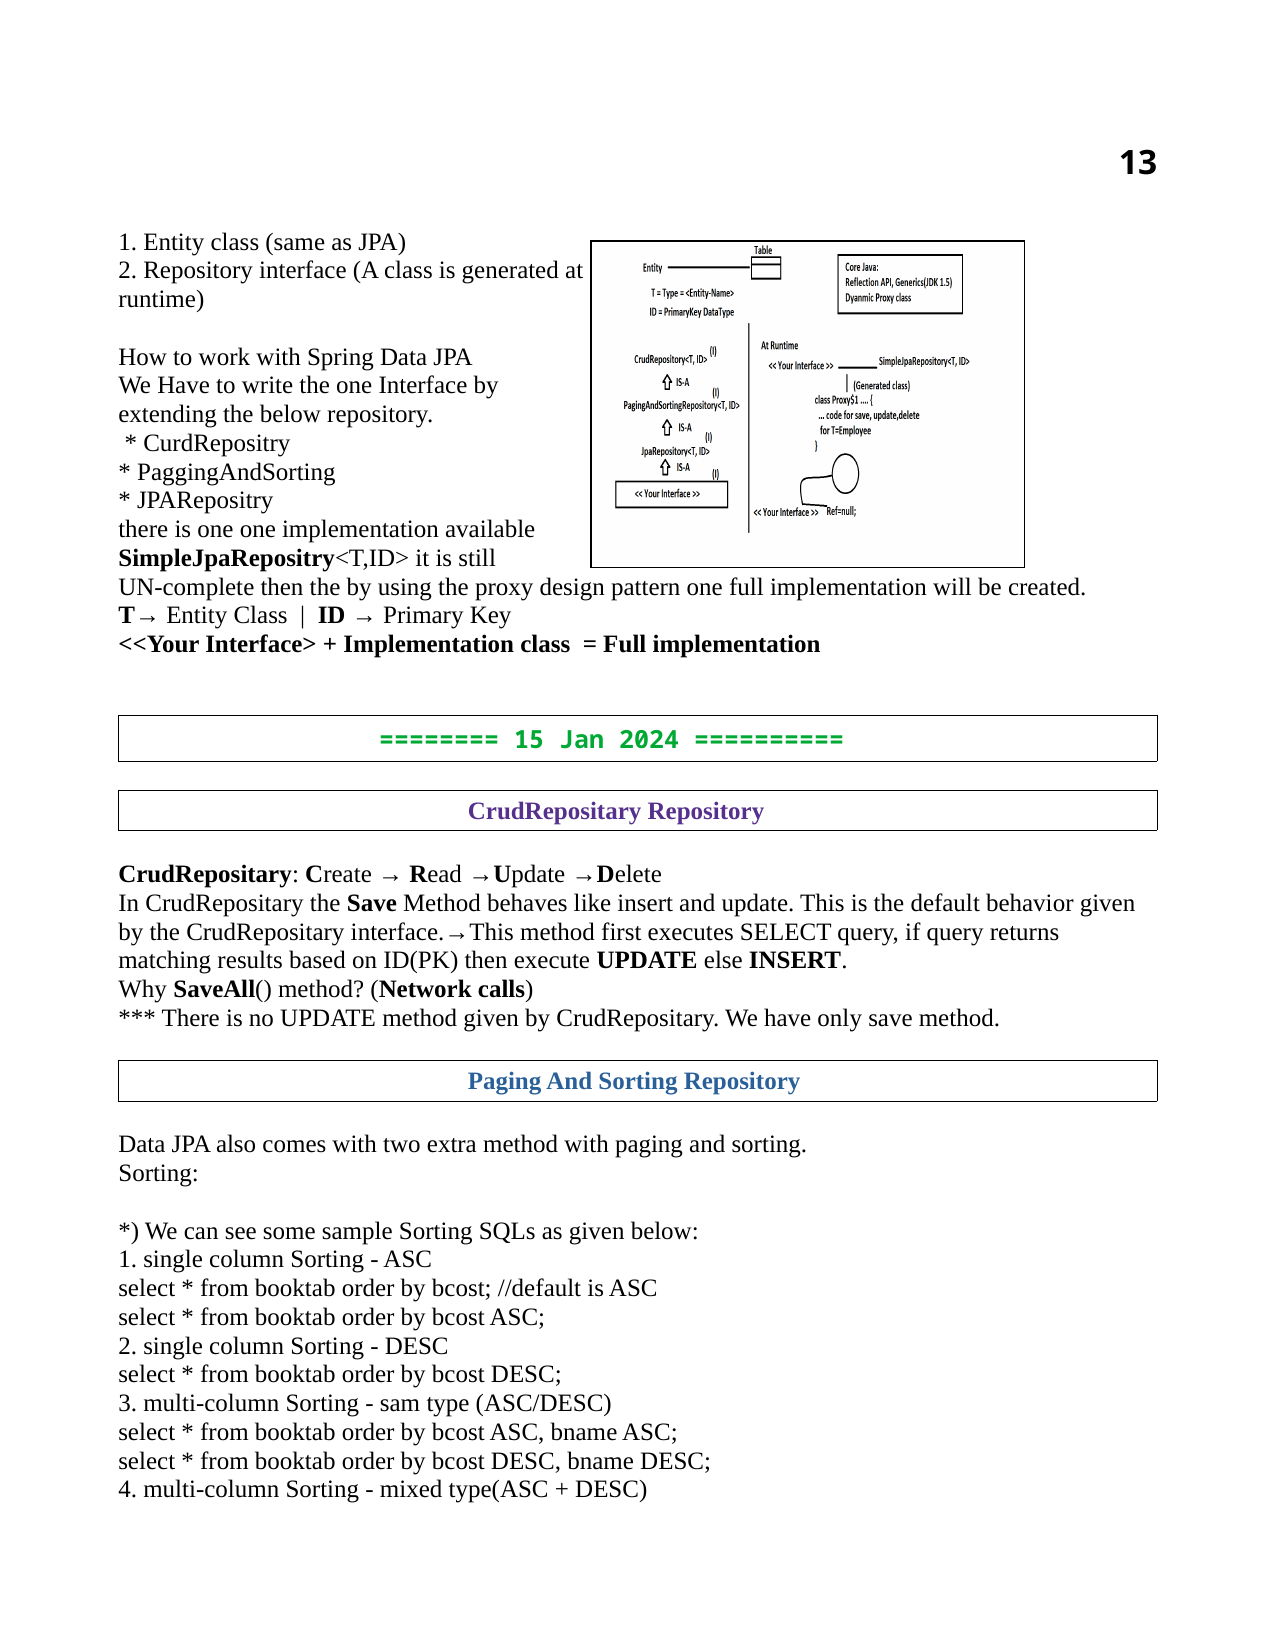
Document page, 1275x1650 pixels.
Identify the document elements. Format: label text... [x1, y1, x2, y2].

text select * from booktab order by bcost DESC; [118, 1359, 1157, 1388]
text [1025, 255, 1157, 313]
text 3. multi-column Sorting - sam type (ASC/DESC) [118, 1388, 1157, 1417]
text We Have to write the one Interface by extending the below repository. [118, 370, 590, 428]
text 1. single column Sorting - ASC [118, 1244, 1157, 1273]
text *** There is no UPDATE method given by CrudRepositary. We have only save method. [118, 1003, 1157, 1032]
text In CrudRepositary the Save Method behaves like insert and update. This is the default behavior given by the CrudRepositary interface.→This method first executes SELECT query, if query returns matching results based on ID(PK) then execute UPDATE else INSERT. [118, 888, 1157, 974]
table_header Paging And Sorting Repository [119, 1061, 1157, 1101]
text * JPARepositry [118, 485, 590, 514]
picture [594, 244, 1021, 564]
text 4. multi-column Sorting - mixed type(ASC + DESC) [118, 1474, 1157, 1503]
text SimpleJpaRepositry<T,ID> it is still [118, 543, 1157, 572]
table_header CrudRepositary Repository [119, 791, 1157, 830]
text * CurdRepositry [118, 428, 590, 457]
text Why SaveAll() method? (Network calls) [118, 974, 1157, 1003]
text How to work with Spring Data JPA [118, 342, 590, 370]
text [1025, 342, 1157, 370]
text UN-complete then the by using the proxy design pattern one full implementation will be created. [118, 572, 1157, 600]
text select * from booktab order by bcost; //default is ASC [118, 1273, 1157, 1302]
text [1025, 457, 1157, 485]
text select * from booktab order by bcost DESC, bname DESC; [118, 1446, 1157, 1474]
text <<Your Interface> + Implementation class = Full implementation [118, 629, 1157, 658]
text [1025, 514, 1157, 543]
text [1025, 370, 1157, 428]
text [592, 242, 1024, 567]
text Sorting: [118, 1158, 1157, 1187]
text Data JPA also comes with two extra method with paging and sorting. [118, 1129, 1157, 1158]
text select * from booktab order by bcost ASC, bname ASC; [118, 1417, 1157, 1446]
text 2. Repository interface (A class is generated at runtime) [118, 255, 590, 313]
text * PaggingAndSorting [118, 457, 590, 485]
text there is one one implementation available [118, 514, 590, 543]
text 1. Entity class (same as JPA) [118, 227, 1157, 255]
table_header ======== 15 Jan 2024 ========== [119, 716, 1157, 761]
text [1025, 485, 1157, 514]
text *) We can see some sample Sorting SQLs as given below: [118, 1216, 1157, 1244]
text 2. single column Sorting - DESC [118, 1331, 1157, 1359]
text select * from booktab order by bcost ASC; [118, 1302, 1157, 1331]
text [1025, 428, 1157, 457]
text T→ Entity Class | ID → Primary Key [118, 600, 1157, 629]
text CrudRepositary: Create → Read →Update →Delete [118, 859, 1157, 888]
